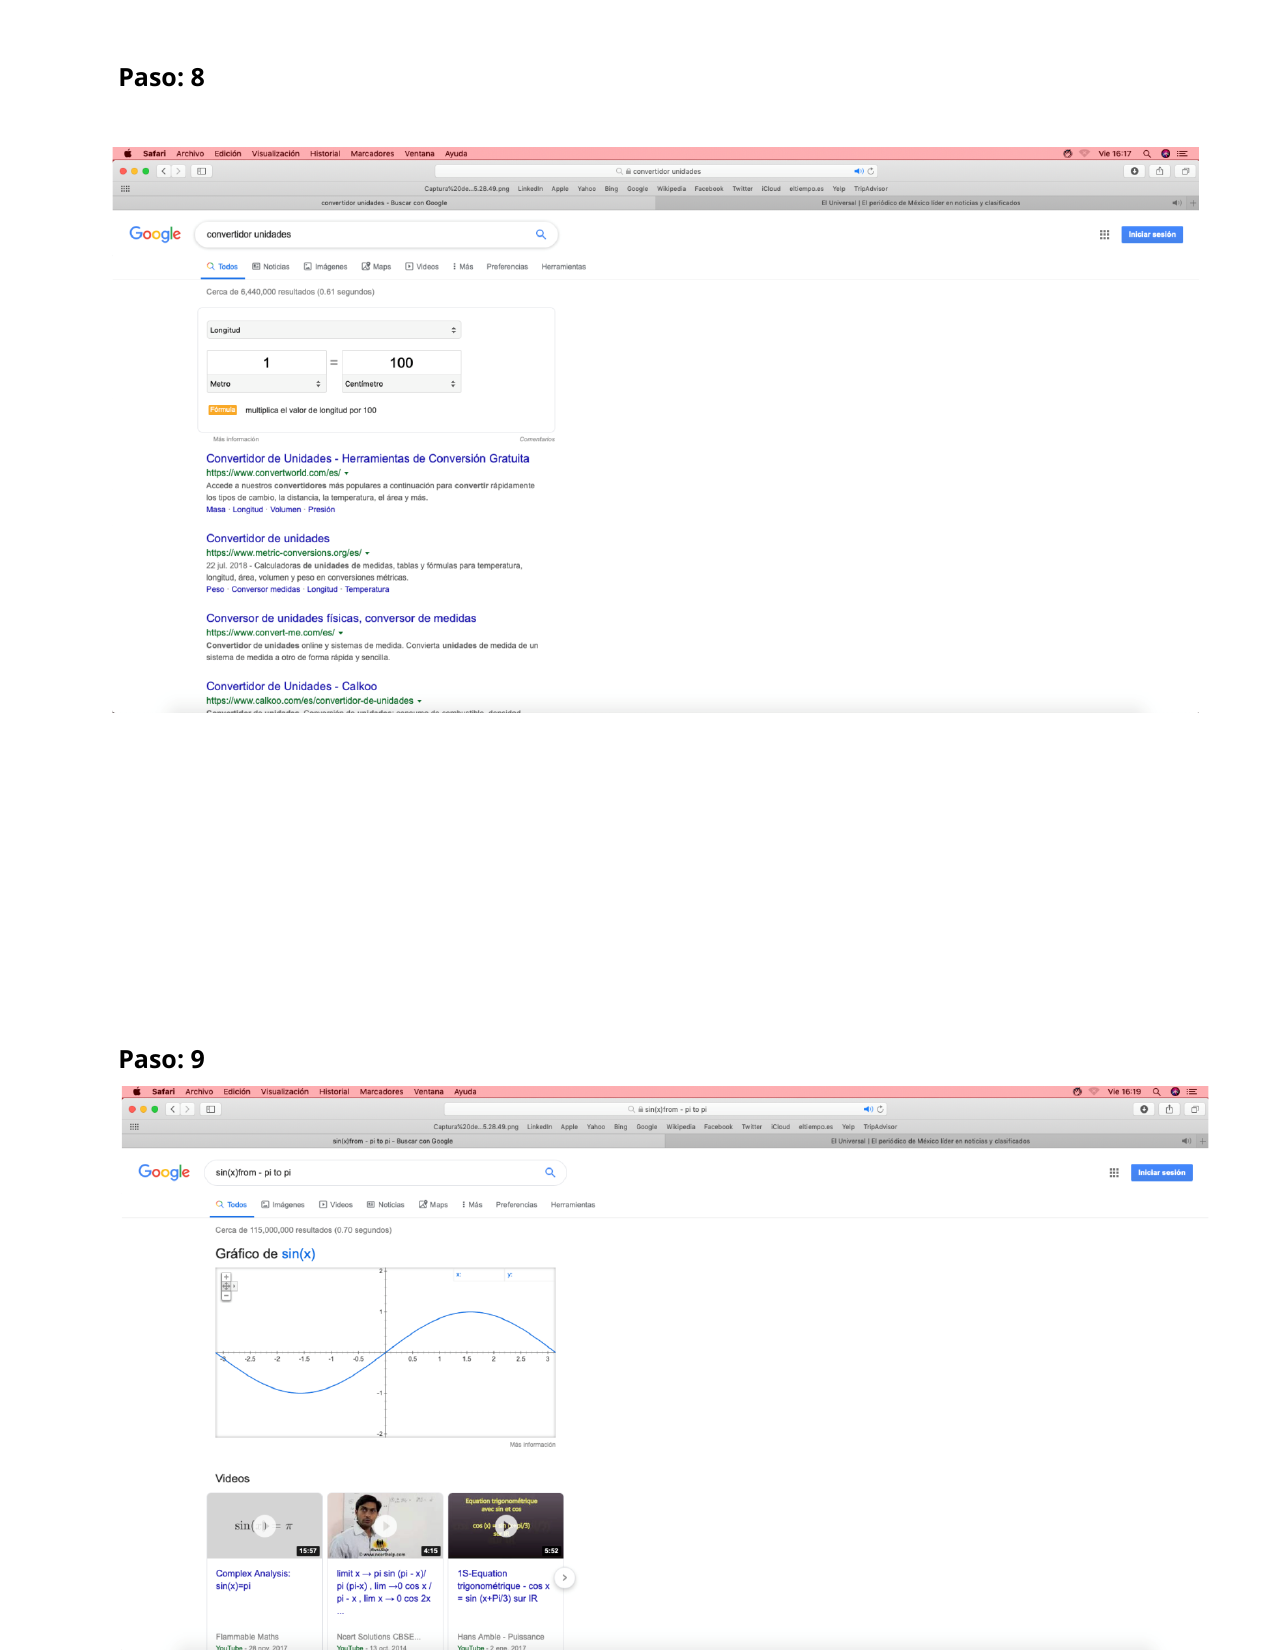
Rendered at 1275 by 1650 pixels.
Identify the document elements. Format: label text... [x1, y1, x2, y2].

text Paso: 8 [118, 59, 1205, 93]
text Paso: 9 [118, 1042, 1205, 1076]
